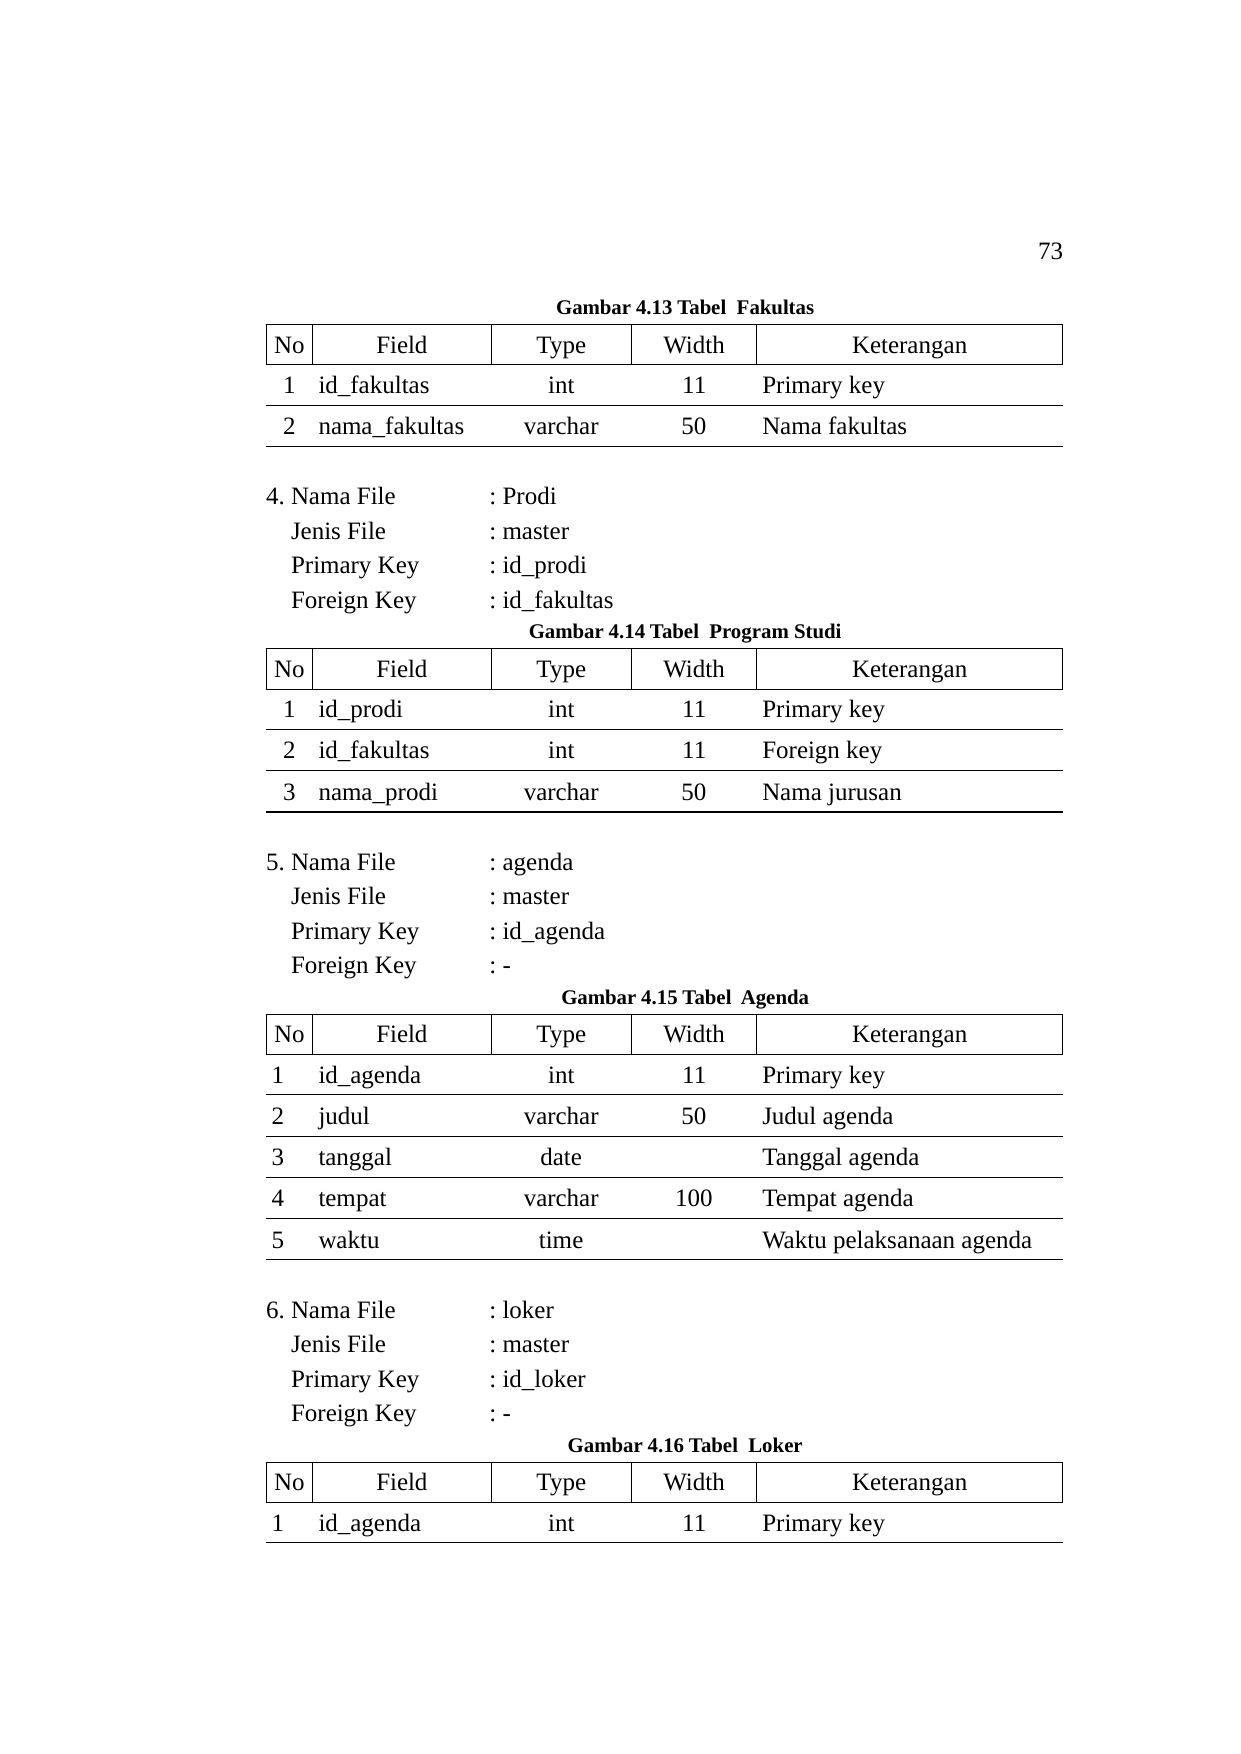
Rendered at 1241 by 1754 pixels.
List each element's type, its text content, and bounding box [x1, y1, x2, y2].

text Gambar 4.14 Tabel Program Studi [307, 619, 1063, 643]
text Gambar 4.16 Tabel Loker [307, 1433, 1063, 1457]
table_header Keterangan [757, 1015, 1062, 1054]
table_cell 2 [266, 730, 312, 770]
table_cell time [491, 1219, 631, 1259]
table_header Keterangan [757, 1463, 1062, 1502]
text Primary Key : id_agenda [266, 916, 1063, 944]
table_cell tanggal [313, 1137, 491, 1177]
table_cell 1 [266, 1503, 312, 1542]
table_cell int [491, 730, 631, 770]
text Jenis File : master [266, 1329, 1063, 1358]
table_cell 1 [266, 690, 312, 729]
table_cell 50 [631, 771, 756, 811]
table_header Type [492, 325, 631, 364]
table_cell varchar [491, 771, 631, 811]
table_cell Primary key [756, 1055, 1062, 1094]
table_cell 11 [631, 730, 756, 770]
table_header Width [632, 325, 756, 364]
table_cell 4 [266, 1178, 312, 1218]
table_cell 11 [631, 690, 756, 729]
table_cell varchar [491, 1095, 631, 1136]
table_cell 11 [631, 1503, 756, 1542]
table_cell 1 [266, 1055, 312, 1094]
text Gambar 4.13 Tabel Fakultas [307, 295, 1063, 319]
table_cell 2 [266, 406, 312, 446]
table_cell judul [313, 1095, 491, 1136]
table_header Keterangan [757, 325, 1062, 364]
table_cell Nama jurusan [756, 771, 1062, 811]
table_header Type [492, 649, 631, 688]
table_cell Nama fakultas [756, 406, 1062, 446]
table_cell 3 [266, 1137, 312, 1177]
text Foreign Key : - [266, 1398, 1063, 1427]
text Primary Key : id_loker [266, 1364, 1063, 1392]
table_header No [267, 649, 312, 688]
table_cell int [491, 1055, 631, 1094]
table_cell Tanggal agenda [756, 1137, 1062, 1177]
table_cell id_prodi [313, 690, 491, 729]
table_cell Primary key [756, 690, 1062, 729]
table_cell Primary key [756, 365, 1062, 405]
table_cell int [491, 365, 631, 405]
text 4. Nama File : Prodi [266, 481, 1063, 510]
text Jenis File : master [266, 881, 1063, 910]
table_header No [267, 1015, 312, 1054]
table_cell varchar [491, 406, 631, 446]
table_header Type [492, 1015, 631, 1054]
table_cell 11 [631, 1055, 756, 1094]
table_cell 5 [266, 1219, 312, 1259]
table_cell waktu [313, 1219, 491, 1259]
text Foreign Key : id_fakultas [266, 585, 1063, 614]
table_header Field [313, 649, 491, 688]
table_header Field [313, 1463, 491, 1502]
table_cell 50 [631, 1095, 756, 1136]
table_header Width [632, 1463, 756, 1502]
text 6. Nama File : loker [266, 1295, 1063, 1323]
table_header No [267, 325, 312, 364]
text Jenis File : master [266, 516, 1063, 545]
table_header Keterangan [757, 649, 1062, 688]
table_header Width [632, 1015, 756, 1054]
table_header Field [313, 325, 491, 364]
table_header No [267, 1463, 312, 1502]
text 5. Nama File : agenda [266, 847, 1063, 876]
table_cell [631, 1137, 756, 1177]
table_cell date [491, 1137, 631, 1177]
table_cell nama_fakultas [313, 406, 491, 446]
table_header Type [492, 1463, 631, 1502]
table_cell tempat [313, 1178, 491, 1218]
table_cell Judul agenda [756, 1095, 1062, 1136]
text Gambar 4.15 Tabel Agenda [307, 985, 1063, 1009]
table_cell id_fakultas [313, 730, 491, 770]
table_cell int [491, 690, 631, 729]
table_cell int [491, 1503, 631, 1542]
table_cell id_fakultas [313, 365, 491, 405]
table_cell varchar [491, 1178, 631, 1218]
table_cell 100 [631, 1178, 756, 1218]
table_cell id_agenda [313, 1055, 491, 1094]
table_cell Waktu pelaksanaan agenda [756, 1219, 1062, 1259]
table_cell Tempat agenda [756, 1178, 1062, 1218]
text Foreign Key : - [266, 950, 1063, 979]
table_cell 2 [266, 1095, 312, 1136]
table_header Width [632, 649, 756, 688]
table_header Field [313, 1015, 491, 1054]
table_cell Foreign key [756, 730, 1062, 770]
table_cell 1 [266, 365, 312, 405]
table_cell [631, 1219, 756, 1259]
table_cell 50 [631, 406, 756, 446]
table_cell 3 [266, 771, 312, 811]
table_cell Primary key [756, 1503, 1062, 1542]
table_cell id_agenda [313, 1503, 491, 1542]
table_cell nama_prodi [313, 771, 491, 811]
table_cell 11 [631, 365, 756, 405]
text Primary Key : id_prodi [266, 550, 1063, 579]
